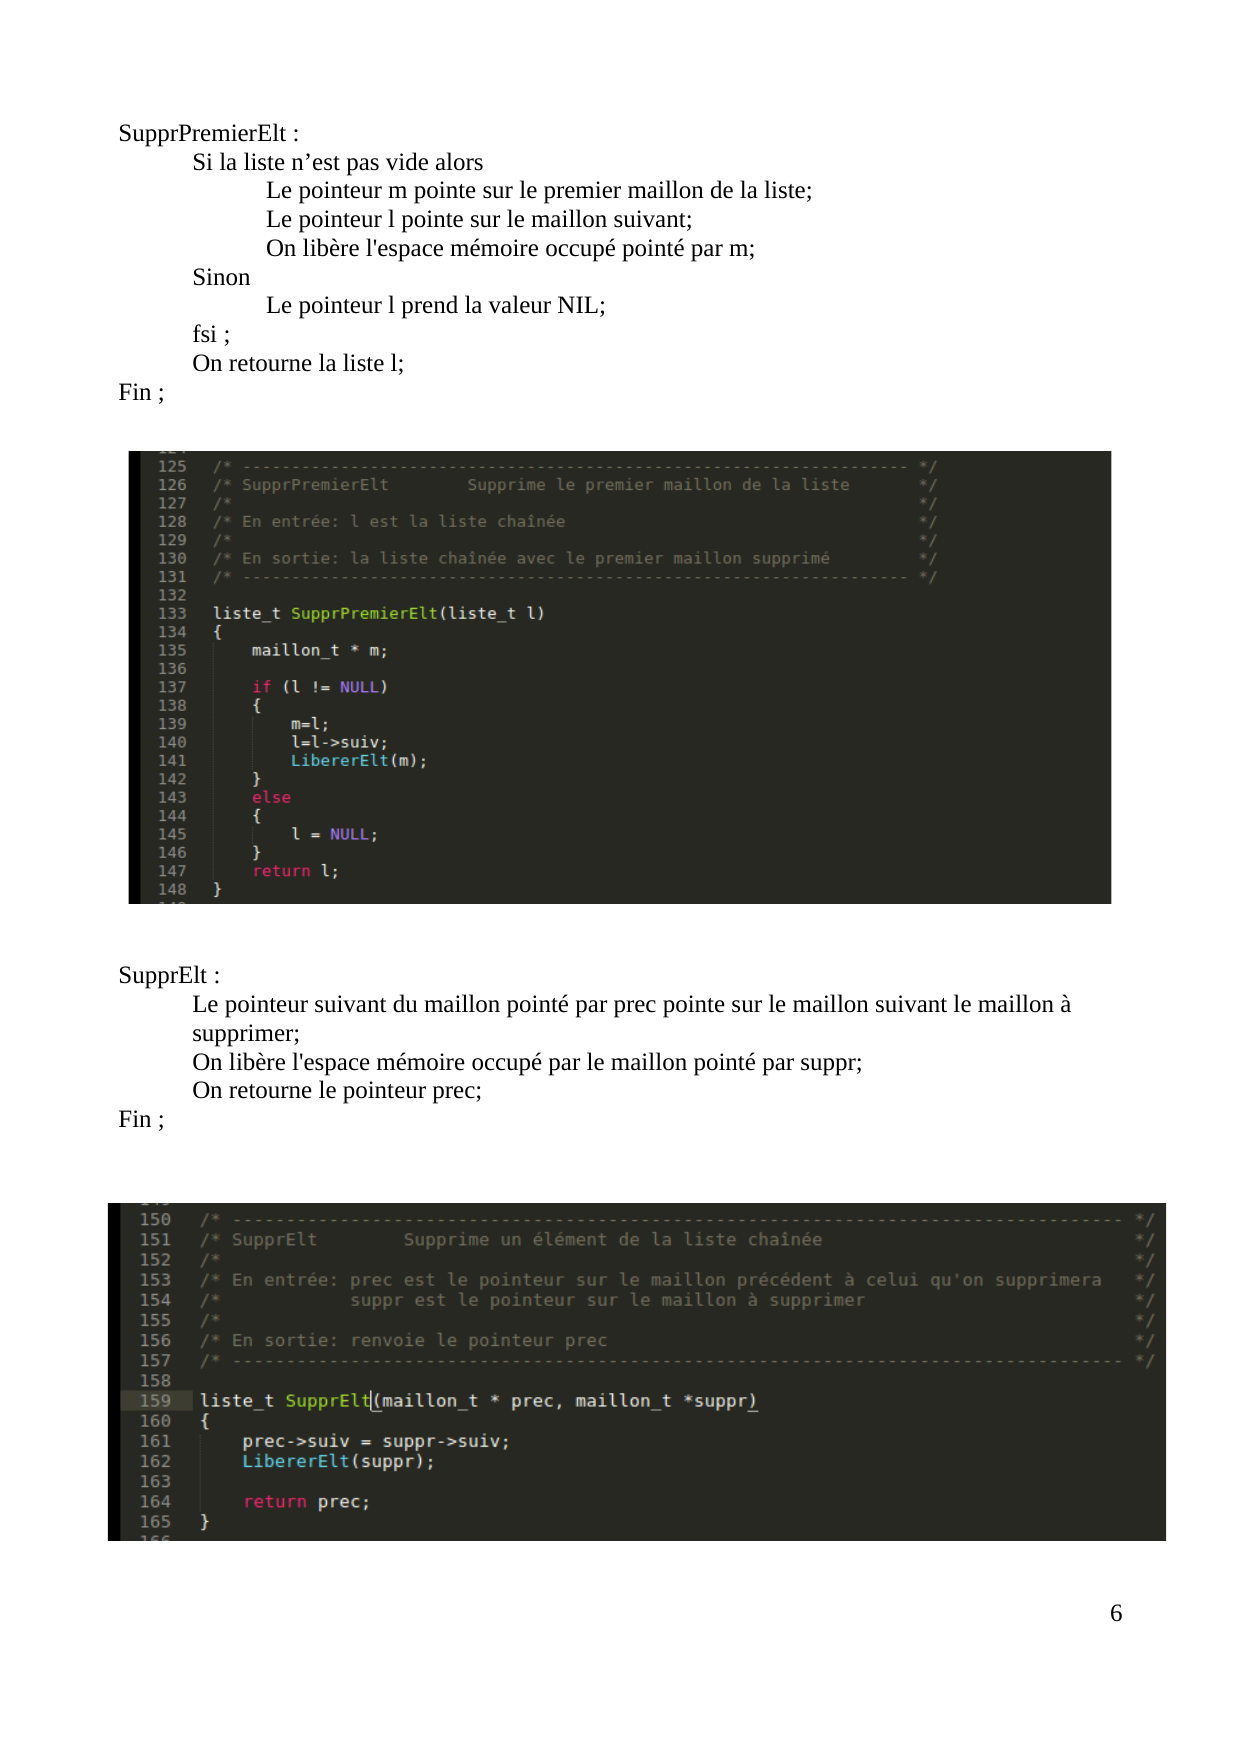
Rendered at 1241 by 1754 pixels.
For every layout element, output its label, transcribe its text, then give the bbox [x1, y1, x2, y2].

text Sinon [118, 262, 1122, 291]
text 6 [118, 1598, 1122, 1627]
text SupprPremierElt : [118, 118, 1122, 147]
text On libère l'espace mémoire occupé par le maillon pointé par suppr; [118, 1047, 1122, 1076]
text Le pointeur m pointe sur le premier maillon de la liste; [118, 176, 1122, 204]
text SupprElt : [118, 961, 1122, 989]
text Le pointeur l prend la valeur NIL; [118, 291, 1122, 319]
text Fin ; [118, 1104, 1122, 1133]
text Le pointeur suivant du maillon pointé par prec pointe sur le maillon suivant le maillon à supprimer; [118, 989, 1122, 1047]
text Fin ; [118, 377, 1122, 406]
text On retourne la liste l; [118, 348, 1122, 377]
picture [672, 451, 873, 904]
text On libère l'espace mémoire occupé pointé par m; [118, 233, 1122, 262]
text On retourne le pointeur prec; [118, 1076, 1122, 1104]
picture [690, 1203, 904, 1541]
text Le pointeur l pointe sur le maillon suivant; [118, 204, 1122, 233]
text Si la liste n’est pas vide alors [118, 147, 1122, 176]
text fsi ; [118, 319, 1122, 348]
